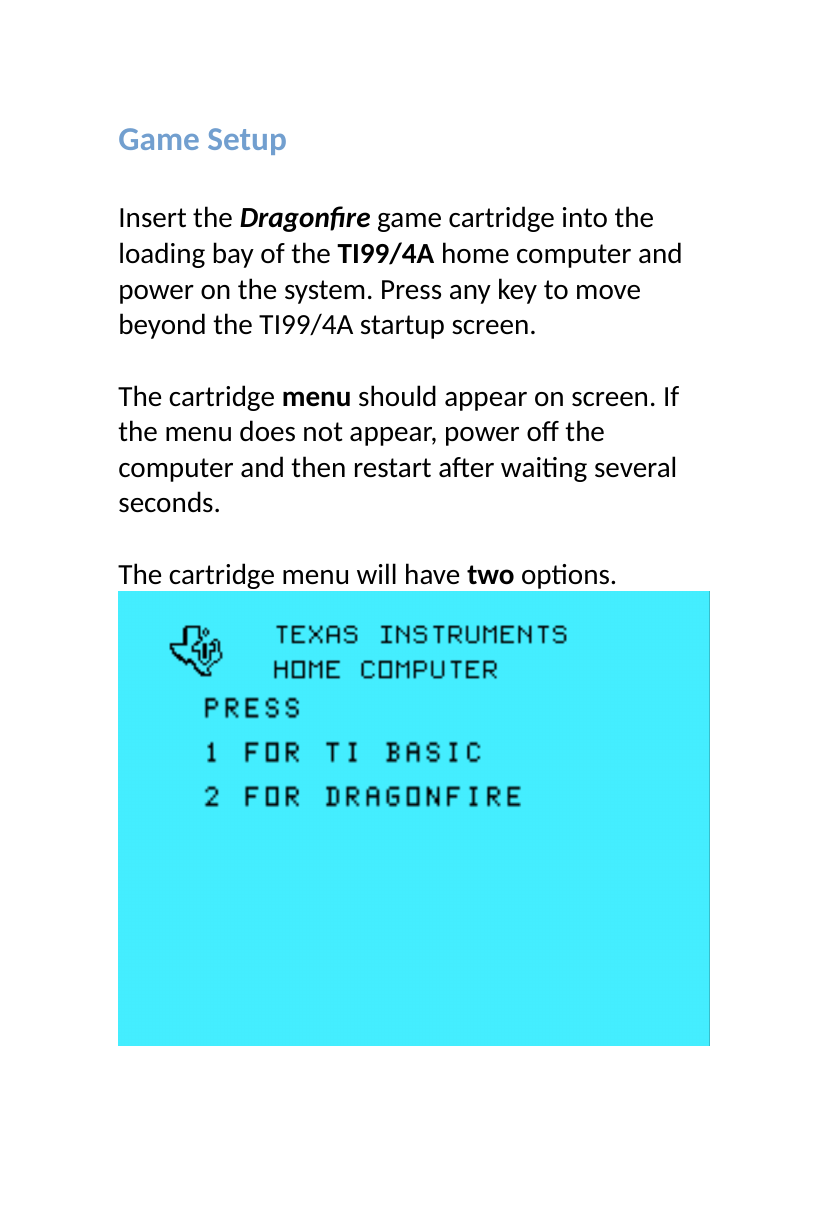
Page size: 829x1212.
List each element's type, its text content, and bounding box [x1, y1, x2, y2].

text Game Setup [118, 118, 710, 159]
text The cartridge menu should appear on screen. If the menu does not appear, power off the computer and then restart after waiting several seconds. [118, 378, 710, 520]
text Insert the Dragonfire game cartridge into the loading bay of the TI99/4A home computer and power on the system. Press any key to move beyond the TI99/4A startup screen. [118, 199, 710, 342]
picture [118, 591, 710, 1046]
text The cartridge menu will have two options. [118, 556, 710, 591]
